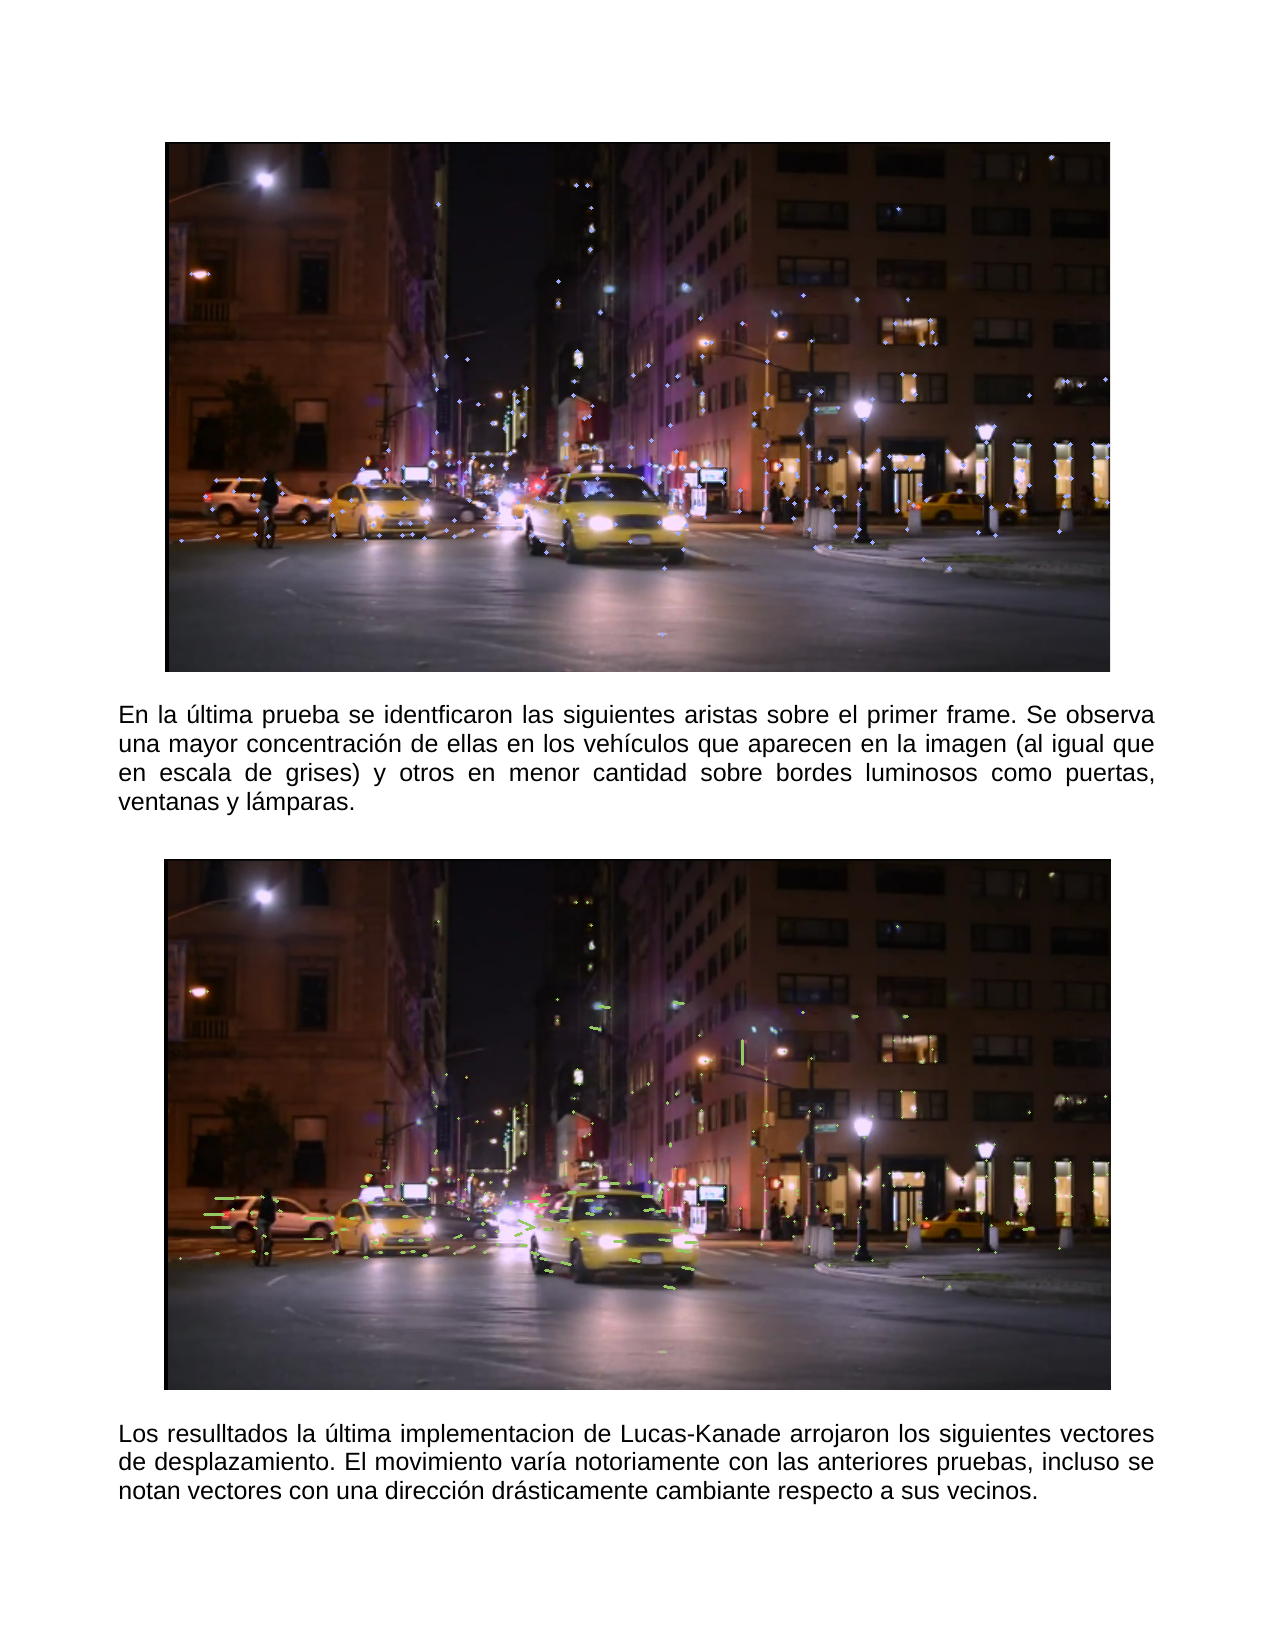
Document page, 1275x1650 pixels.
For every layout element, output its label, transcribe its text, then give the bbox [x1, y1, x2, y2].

text Los resulltados la última implementacion de Lucas-Kanade arrojaron los siguientes vectores de desplazamiento. El movimiento varía notoriamente con las anteriores pruebas, incluso se notan vectores con una dirección drásticamente cambiante respecto a sus vecinos. [118, 1419, 1157, 1505]
picture [164, 859, 1111, 1390]
text En la última prueba se identficaron las siguientes aristas sobre el primer frame. Se observa una mayor concentración de ellas en los vehículos que aparecen en la imagen (al igual que en escala de grises) y otros en menor cantidad sobre bordes luminosos como puertas, ventanas y lámparas. [118, 701, 1157, 816]
picture [165, 142, 1111, 672]
